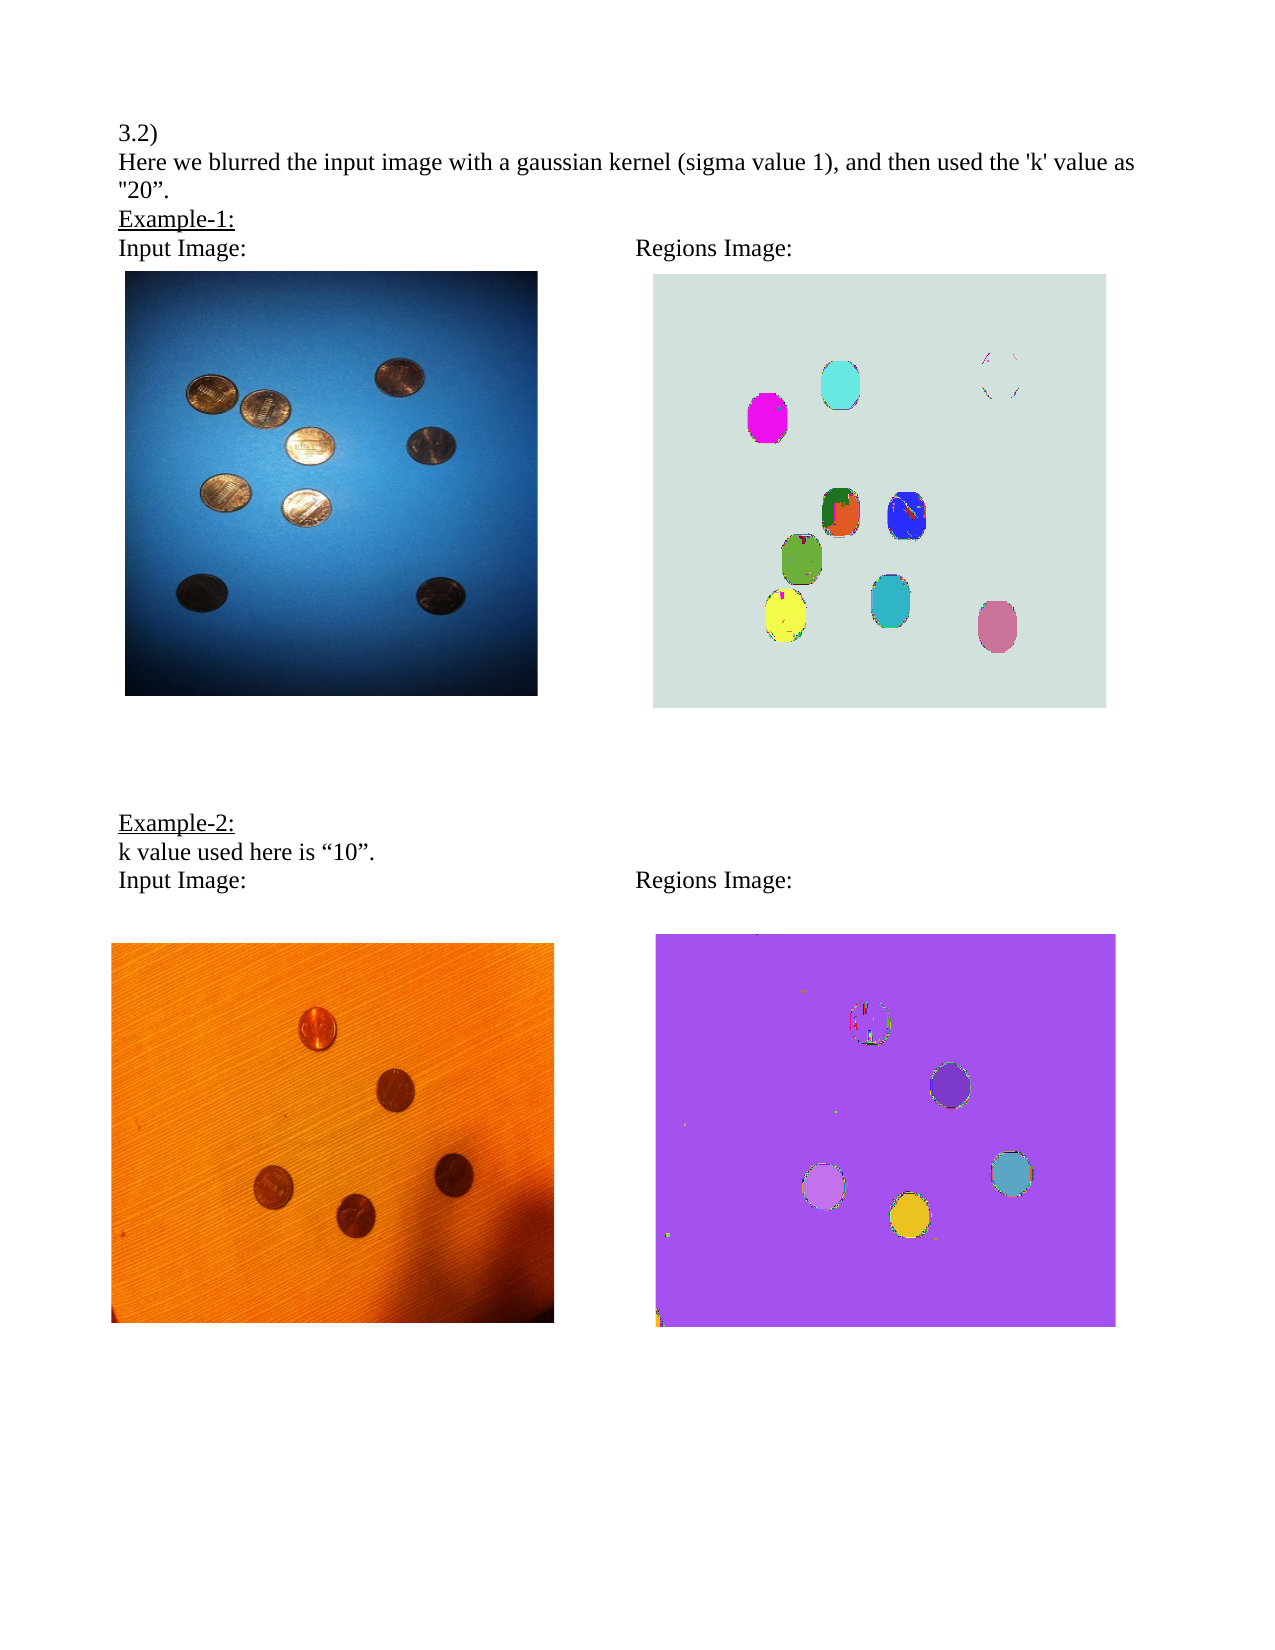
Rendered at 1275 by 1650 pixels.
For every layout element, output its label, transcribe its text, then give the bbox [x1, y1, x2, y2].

text k value used here is “10”. [118, 837, 1157, 866]
picture [653, 274, 1107, 708]
picture [125, 271, 538, 696]
text Input Image: Regions Image: [118, 233, 1157, 262]
text Here we blurred the input image with a gaussian kernel (sigma value 1), and then used the 'k' value as ''20”. [118, 147, 1157, 204]
text Input Image: Regions Image: [118, 866, 1157, 894]
picture [111, 943, 555, 1323]
text Example-1: [118, 204, 1157, 233]
text 3.2) [118, 118, 1157, 147]
text Example-2: [118, 808, 1157, 837]
picture [655, 934, 1116, 1327]
